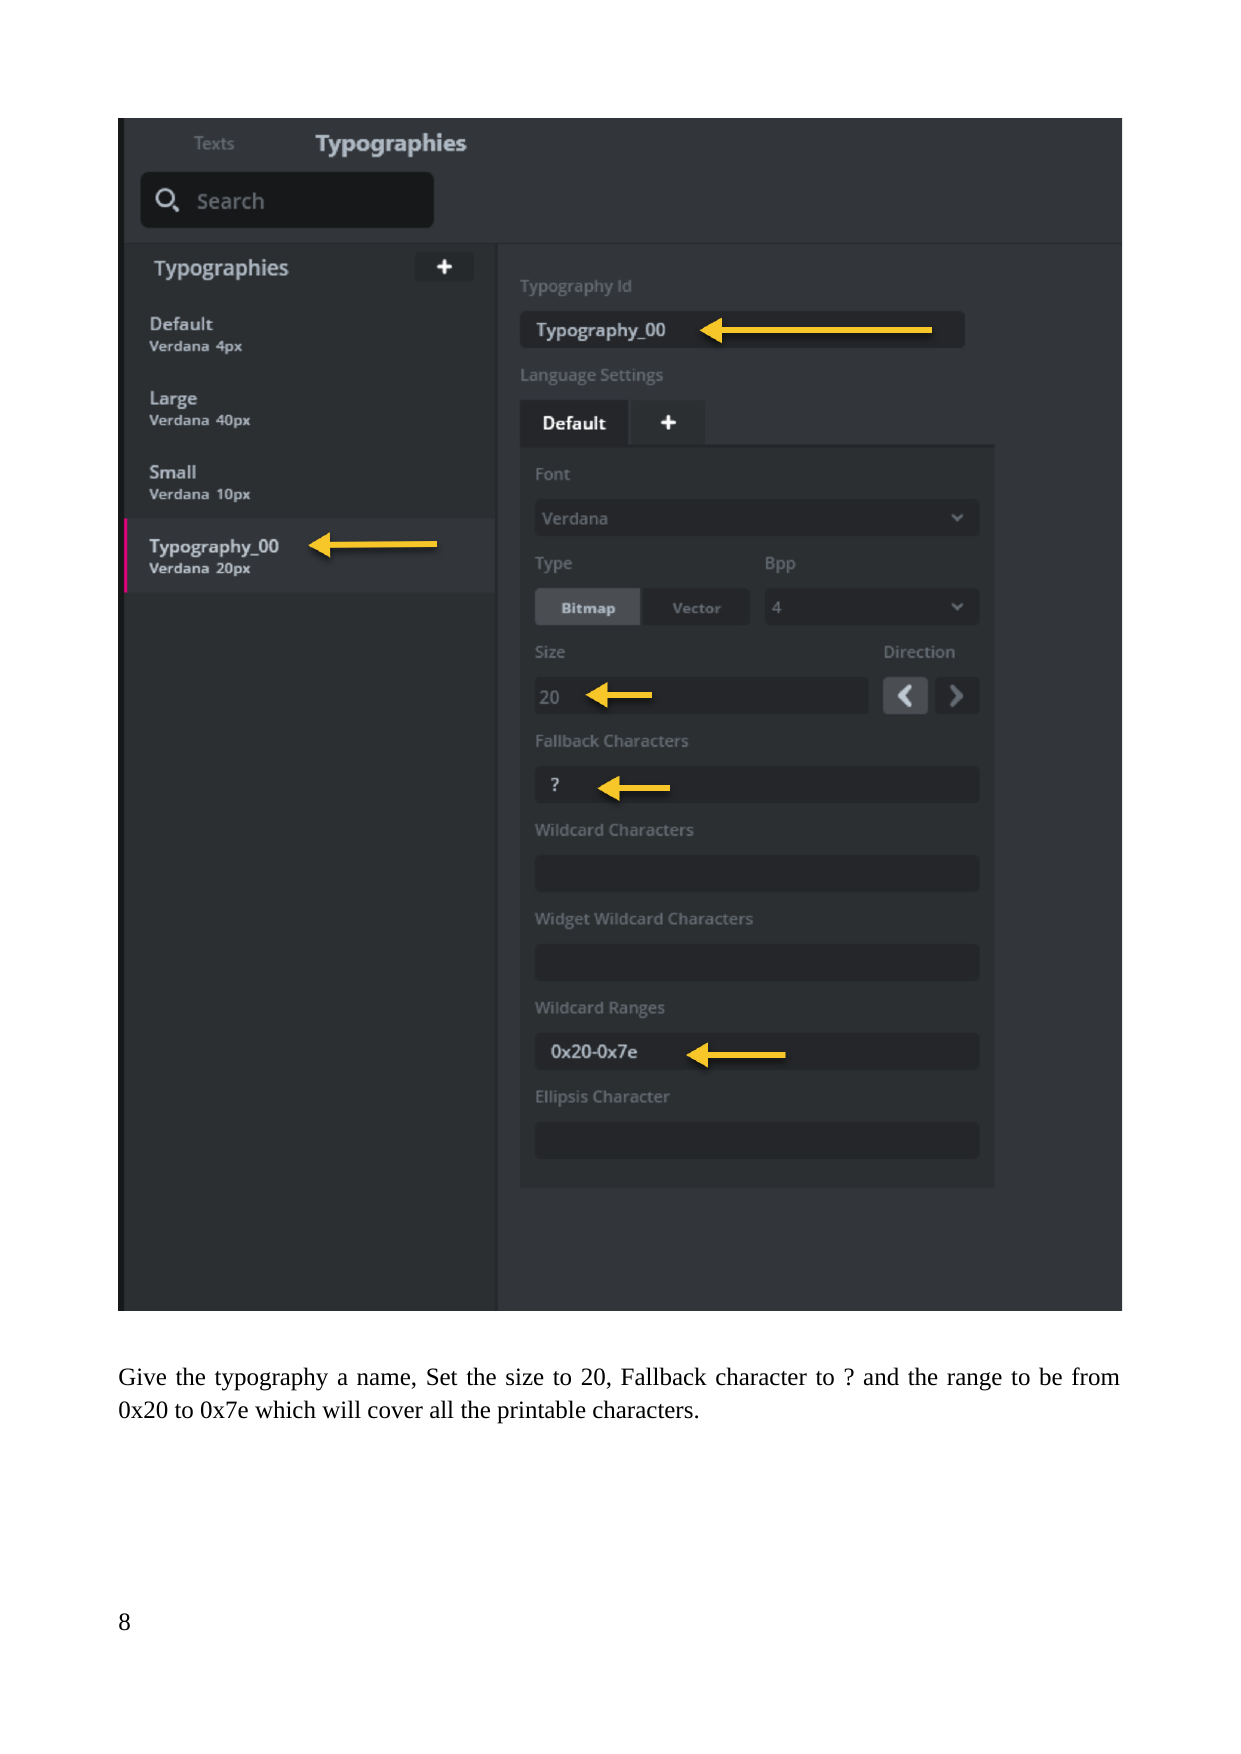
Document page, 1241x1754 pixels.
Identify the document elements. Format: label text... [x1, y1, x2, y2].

text Give the typography a name, Set the size to 20, Fallback character to ? and the range to be from 0x20 to 0x7e which will cover all the printable characters. [118, 1362, 1122, 1424]
picture [118, 118, 1123, 1311]
